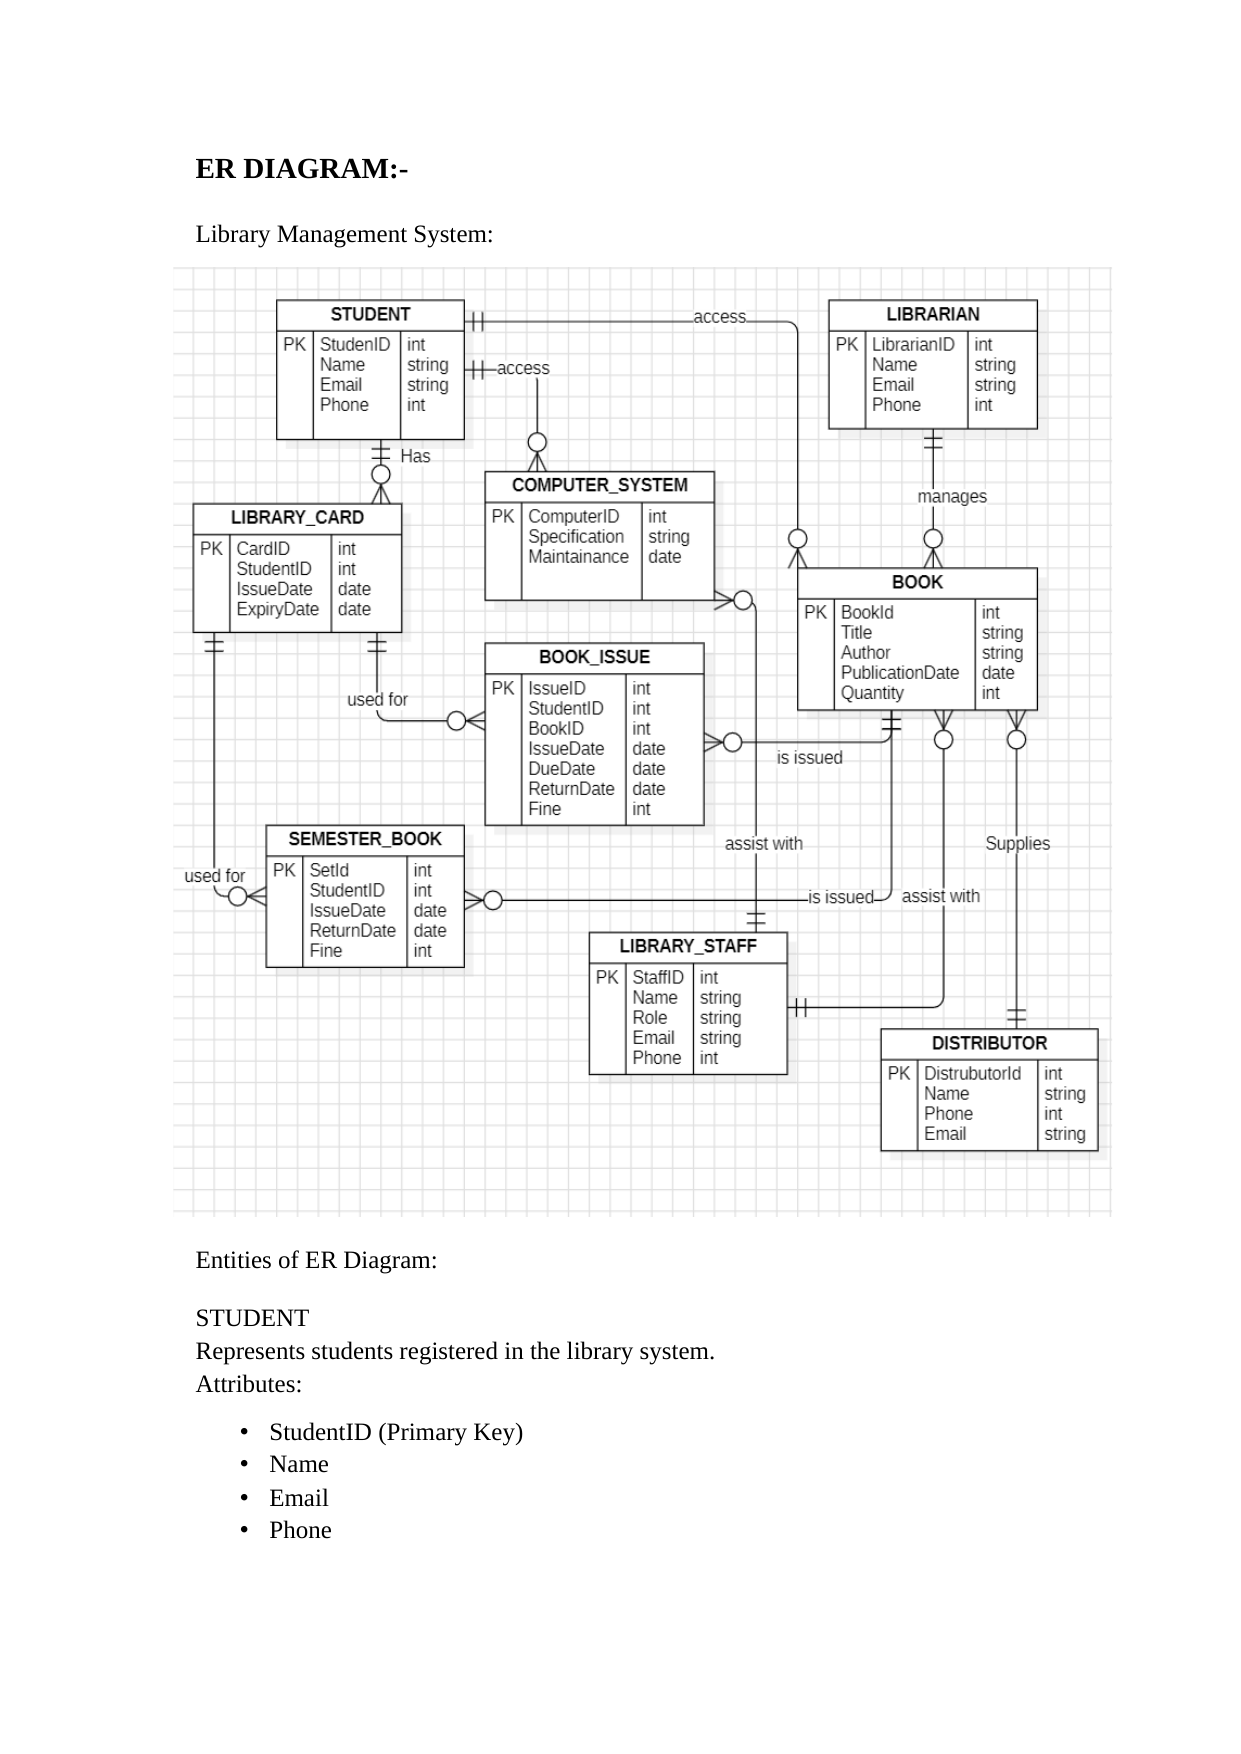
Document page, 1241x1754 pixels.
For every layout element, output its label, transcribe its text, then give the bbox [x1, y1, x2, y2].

list Name [240, 1449, 1123, 1478]
list Email [240, 1483, 1123, 1511]
picture [173, 267, 1113, 1217]
text Library Management System: [195, 219, 1123, 247]
text Entities of ER Diagram: [195, 1245, 1123, 1274]
list StudentID (Primary Key) [240, 1417, 1123, 1445]
list Phone [240, 1516, 1123, 1544]
text ER DIAGRAM:- [195, 152, 1123, 185]
text STUDENT Represents students registered in the library system. Attributes: [195, 1303, 1123, 1398]
